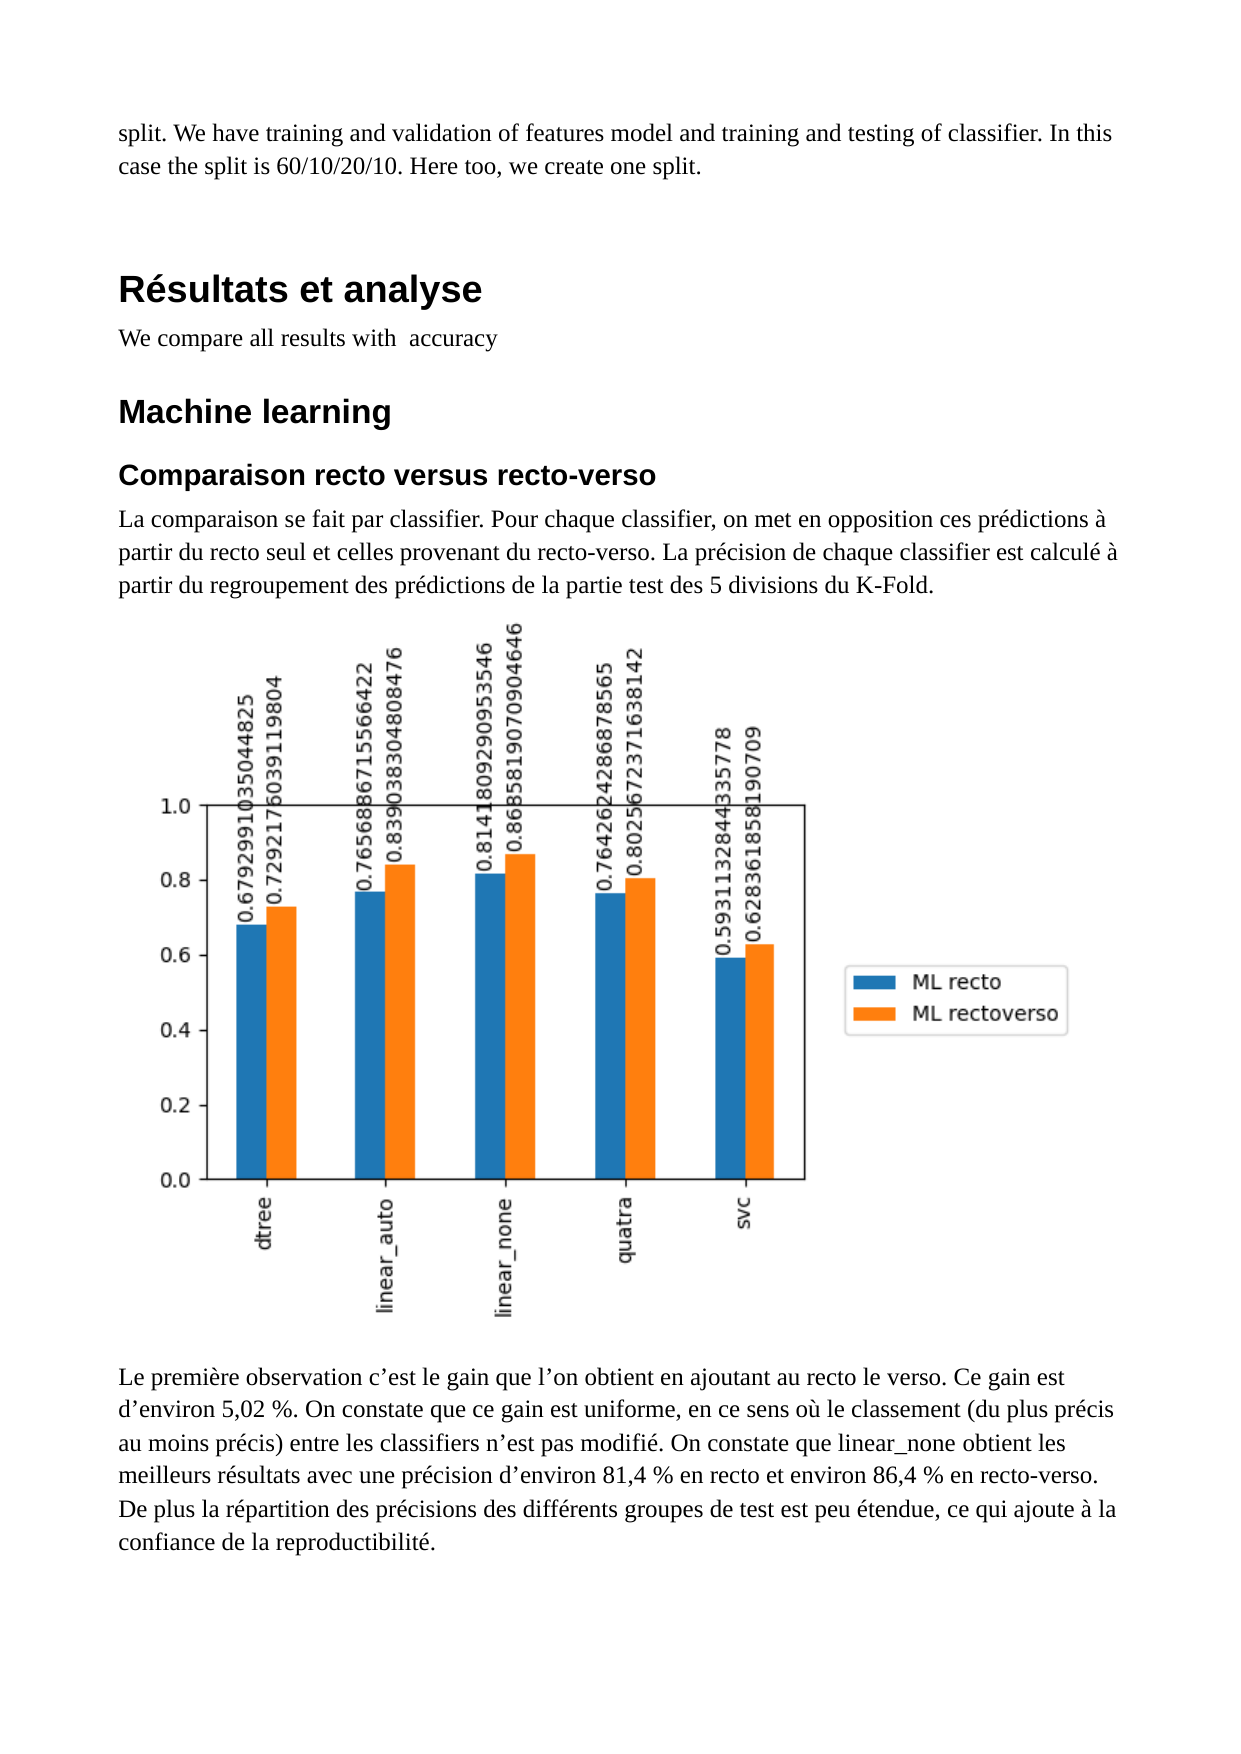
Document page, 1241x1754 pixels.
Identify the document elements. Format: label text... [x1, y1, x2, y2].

subtitle Comparaison recto versus recto-verso [118, 457, 1122, 491]
picture [137, 617, 1097, 1338]
subtitle Résultats et analyse [118, 267, 1122, 311]
text Le première observation c’est le gain que l’on obtient en ajoutant au recto le verso. Ce gain est d’environ 5,02 %. On constate que ce gain est uniforme, en ce sens où le classement (du plus précis au moins précis) entre les classifiers n’est pas modifié. On constate que linear_none obtient les meilleurs résultats avec une précision d’environ 81,4 % en recto et environ 86,4 % en recto-verso. De plus la répartition des précisions des différents groupes de test est peu étendue, ce qui ajoute à la confiance de la reproductibilité. [118, 1362, 1122, 1555]
text split. We have training and validation of features model and training and testing of classifier. In this case the split is 60/10/20/10. Here too, we create one split. [118, 118, 1122, 180]
text We compare all results with accuracy [118, 323, 1122, 352]
text La comparaison se fait par classifier. Pour chaque classifier, on met en opposition ces prédictions à partir du recto seul et celles provenant du recto-verso. La précision de chaque classifier est calculé à partir du regroupement des prédictions de la partie test des 5 divisions du K-Fold. [118, 504, 1122, 598]
subtitle Machine learning [118, 392, 1122, 430]
